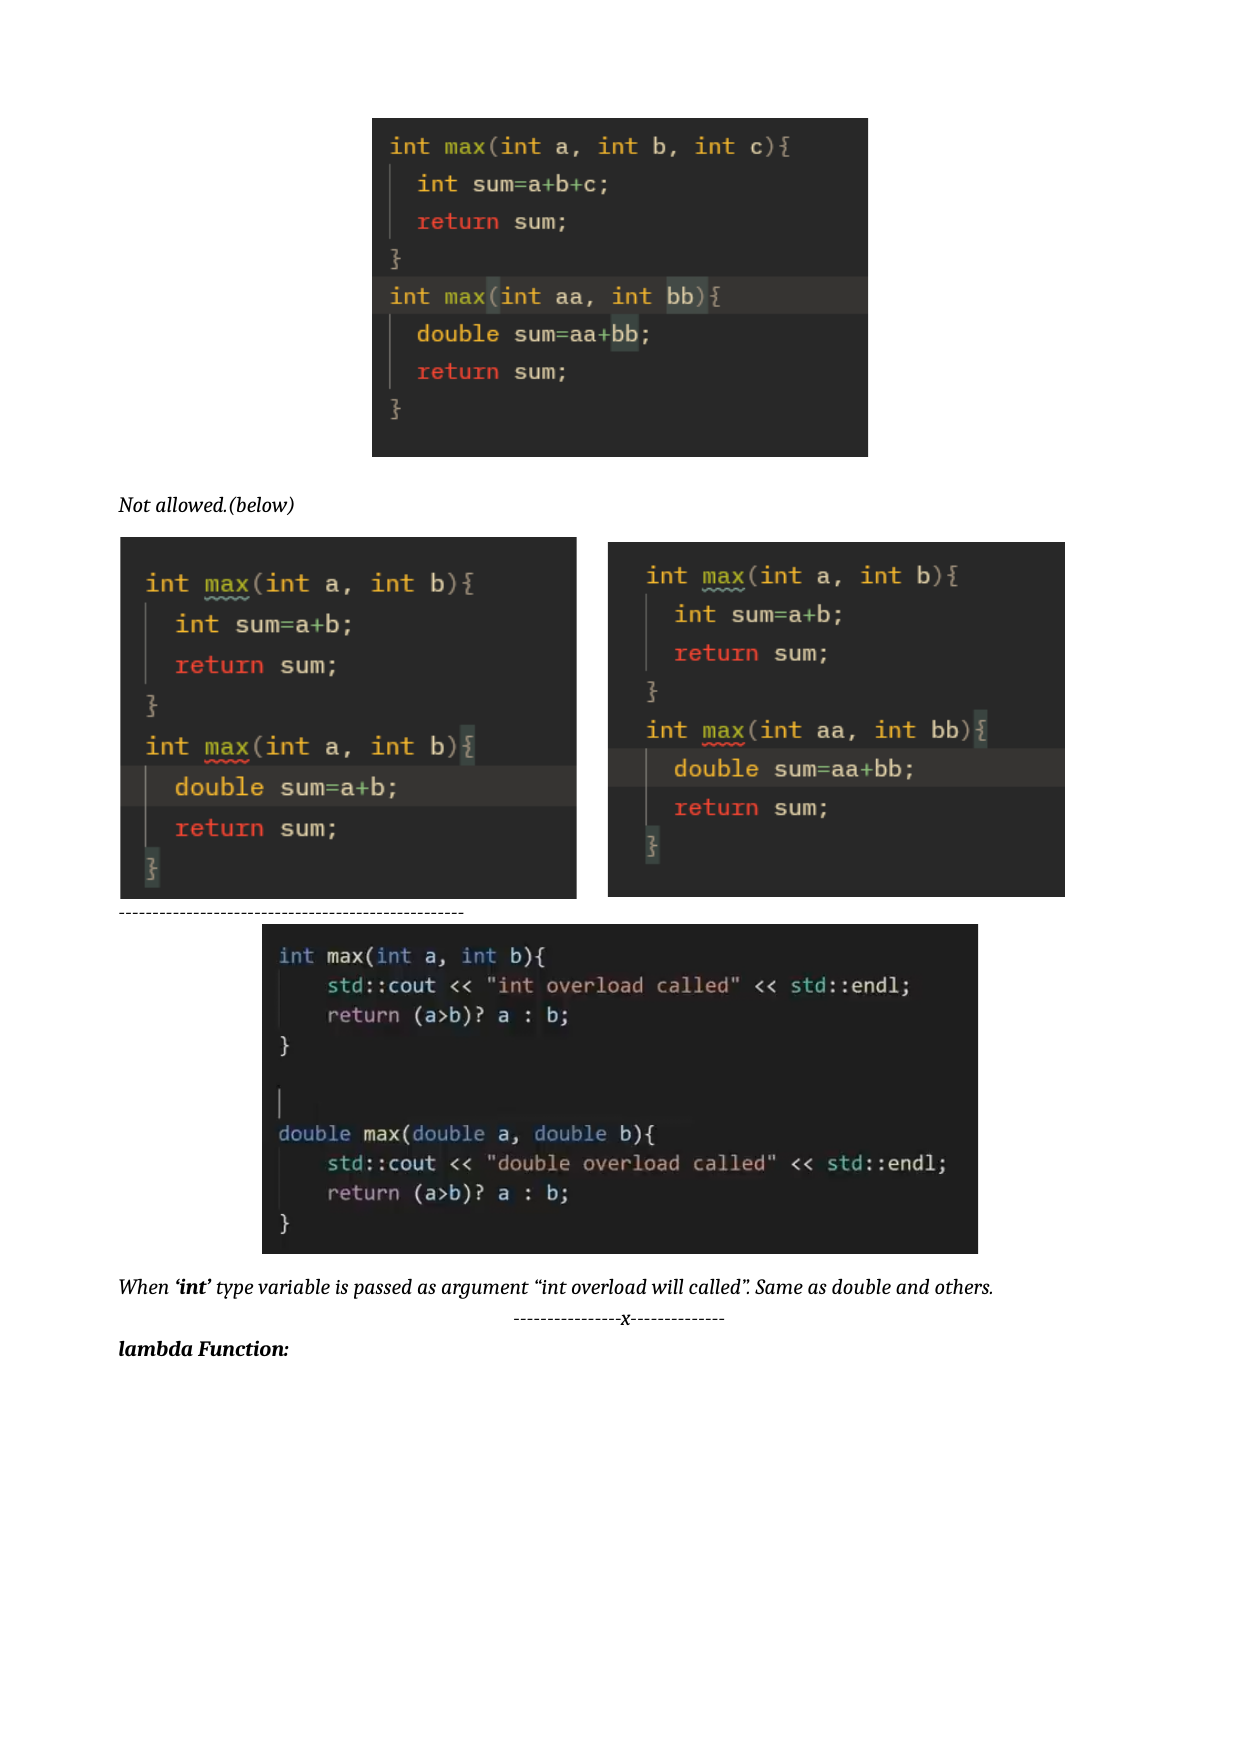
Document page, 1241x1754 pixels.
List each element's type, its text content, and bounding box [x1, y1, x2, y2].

picture [607, 542, 1065, 897]
text ----------------x-------------- [118, 1306, 1122, 1331]
picture [120, 537, 577, 899]
picture [262, 924, 979, 1254]
text lambda Function: [118, 1337, 1122, 1362]
text When ‘int’ type variable is passed as argument “int overload will called”. Same as double and others. [118, 1274, 1122, 1299]
picture [372, 118, 869, 457]
text Not allowed.(below) [118, 493, 1122, 518]
text --------------------------------------------------- [118, 899, 1122, 924]
